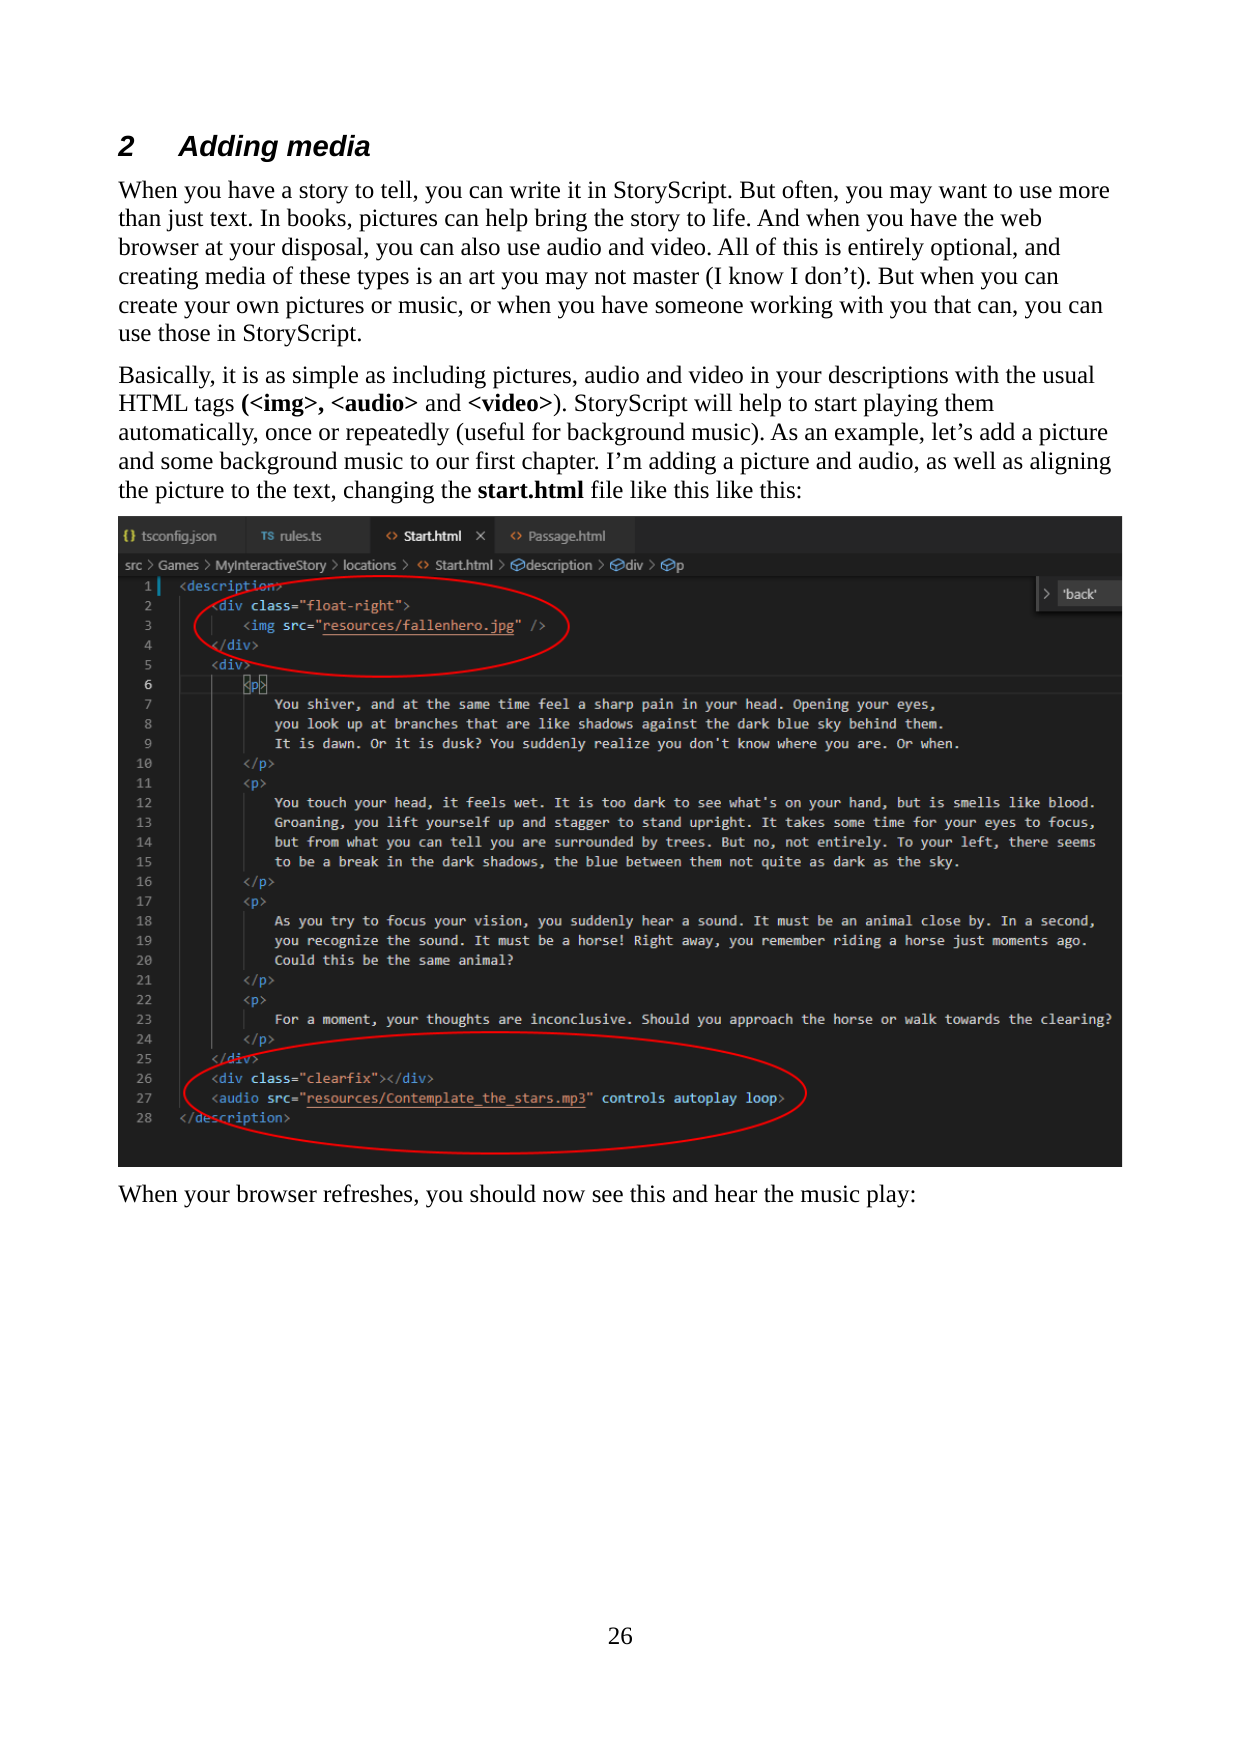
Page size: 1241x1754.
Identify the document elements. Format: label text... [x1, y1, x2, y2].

subtitle Adding media [118, 129, 1122, 162]
text When your browser refreshes, you should now see this and hear the music play: [118, 1179, 1122, 1208]
text When you have a story to tell, you can write it in StoryScript. But often, you may want to use more than just text. In books, pictures can help bring the story to life. And when you have the web browser at your disposal, you can also use audio and video. All of this is entirely optional, and creating media of these types is an art you may not master (I know I don’t). But when you can create your own pictures or music, or when you have someone working with you that can, you can use those in StoryScript. [118, 175, 1122, 347]
text Basically, it is as simple as including pictures, audio and video in your descriptions with the usual HTML tags (<img>, <audio> and <video>). StoryScript will help to start playing them automatically, once or repeatedly (useful for background music). As an example, let’s add a picture and some background music to our first chapter. I’m adding a picture and audio, as well as aligning the picture to the text, changing the start.html file like this like this: [118, 360, 1122, 503]
